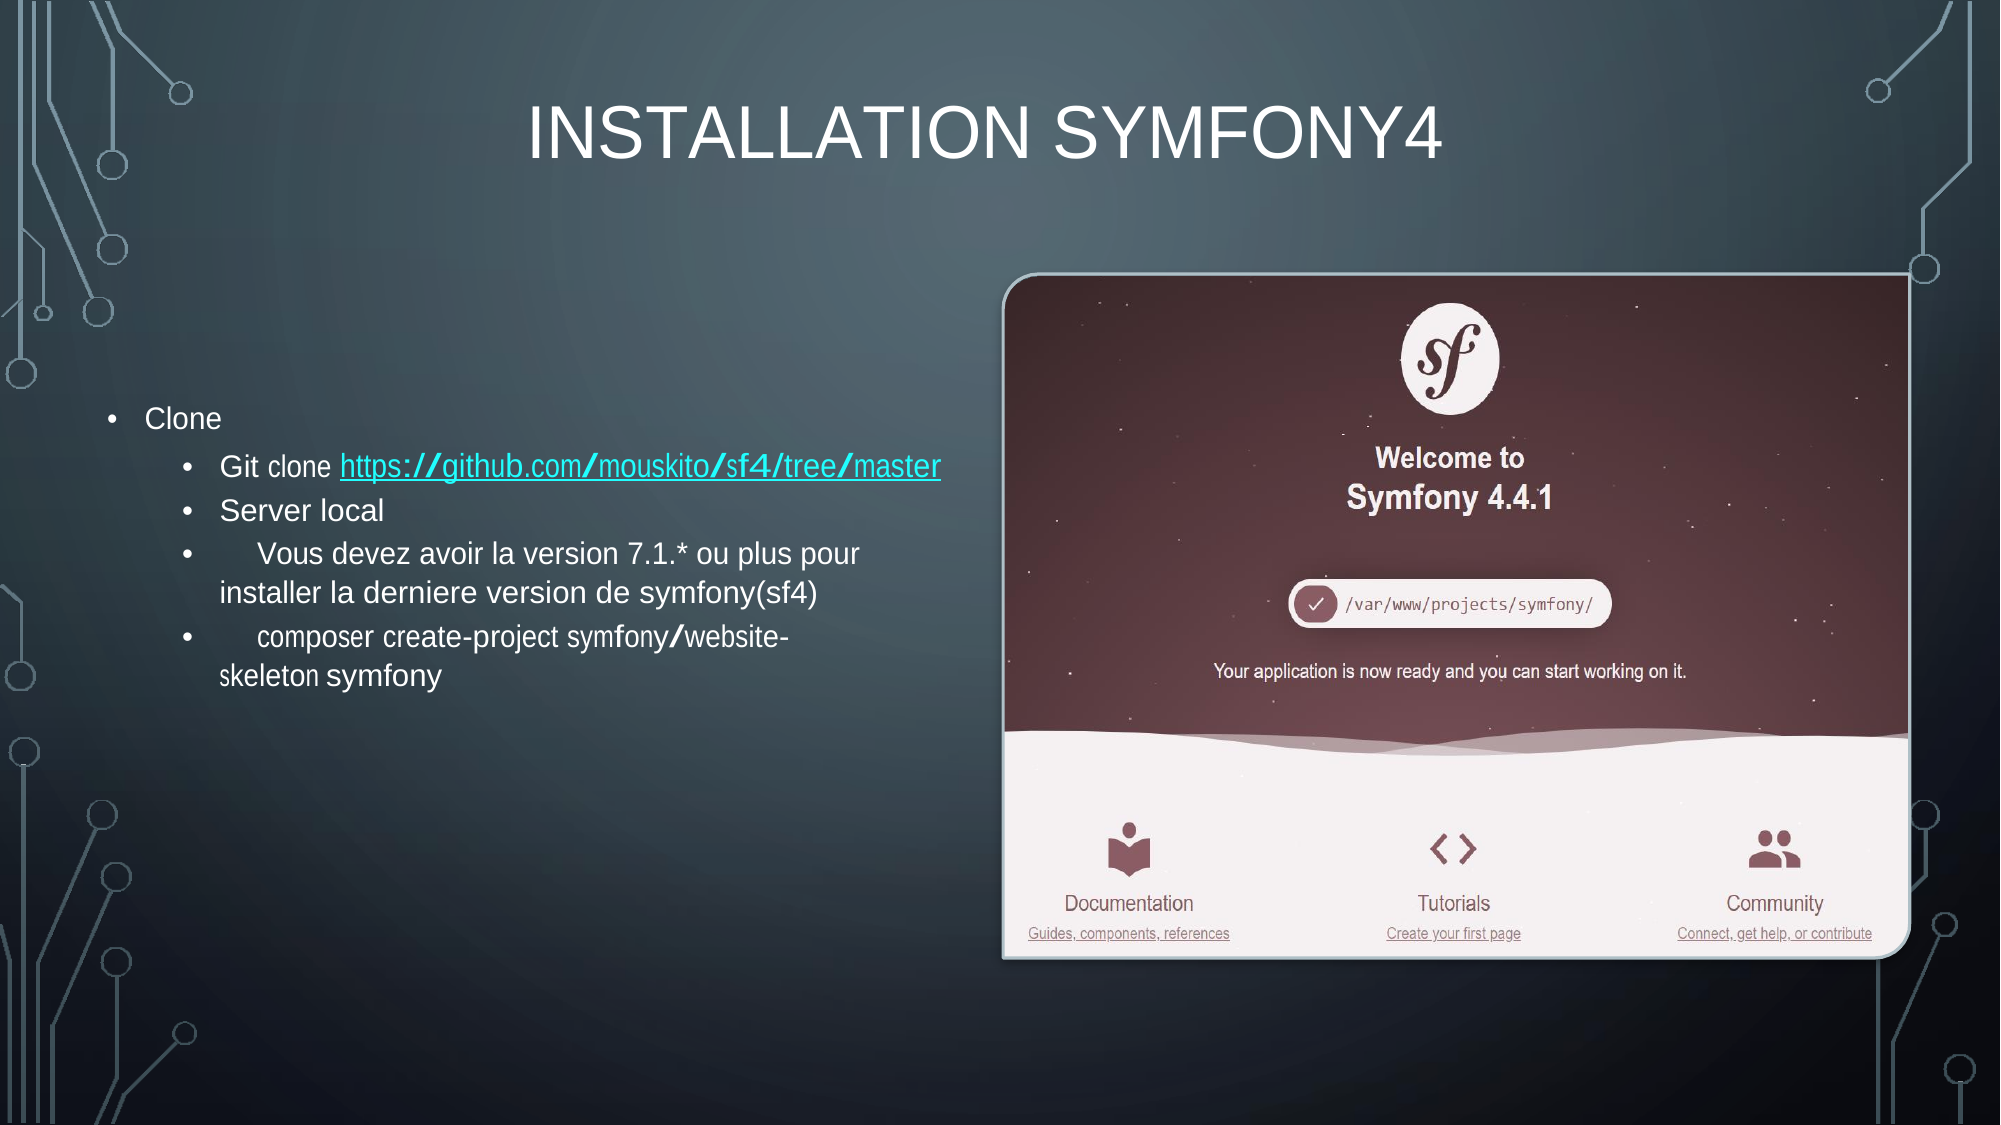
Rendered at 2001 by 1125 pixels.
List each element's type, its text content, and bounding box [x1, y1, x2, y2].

list Git clone https://github.com/mouskito/sf4/tree/master [182, 446, 1971, 484]
list composer create-project symfony/website-skeleton symfony [182, 618, 888, 693]
list Server local [182, 492, 1971, 528]
subtitle INSTALLATION SYMFONY4 [166, 88, 1805, 174]
picture [0, 0, 2000, 1125]
list Clone [107, 400, 1971, 436]
list Vous devez avoir la version 7.1.* ou plus pour installer la derniere version de symfony(sf4) [182, 535, 932, 610]
